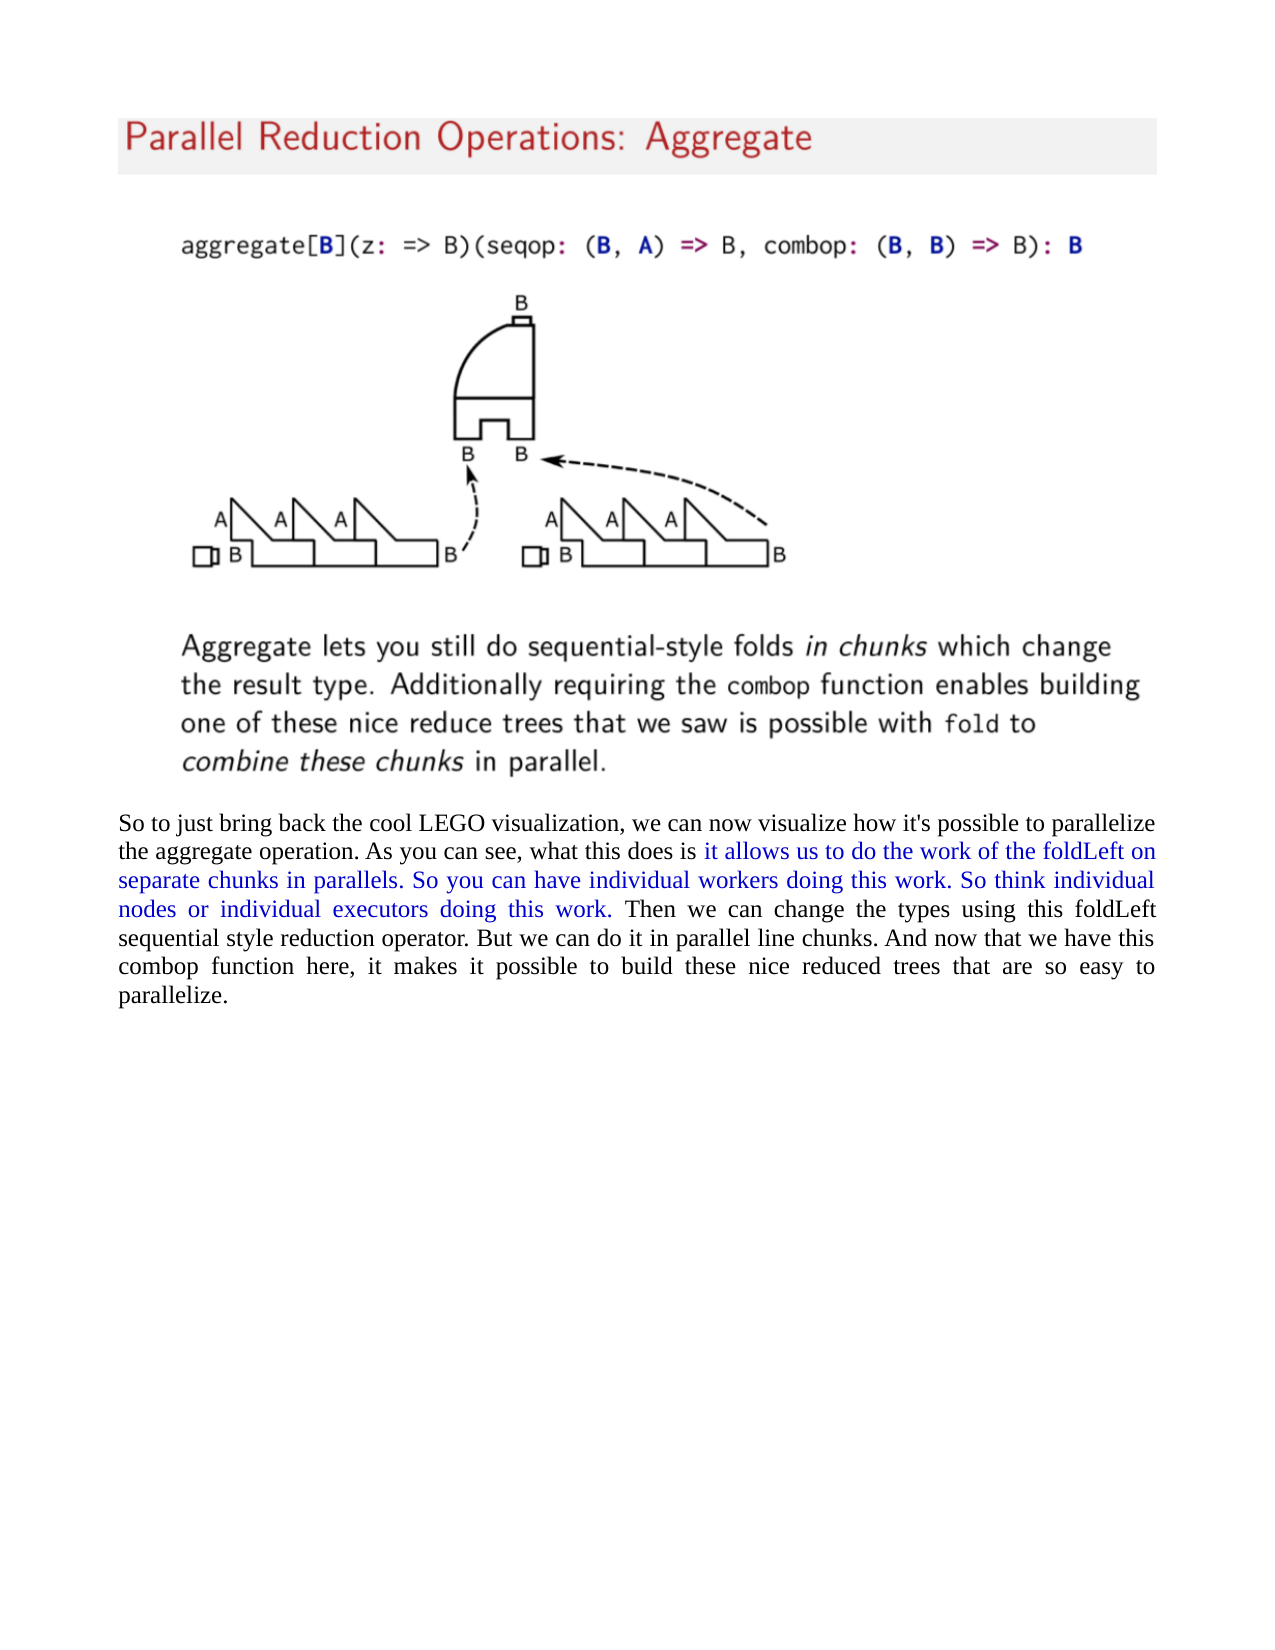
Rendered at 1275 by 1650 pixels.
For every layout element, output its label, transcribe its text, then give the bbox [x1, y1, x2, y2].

picture [118, 118, 1157, 779]
text So to just bring back the cool LEGO visualization, we can now visualize how it's possible to parallelize the aggregate operation. As you can see, what this does is it allows us to do the work of the foldLeft on separate chunks in parallels. So you can have individual workers doing this work. So think individual nodes or individual executors doing this work. Then we can change the types using this foldLeft sequential style reduction operator. But we can do it in parallel line chunks. And now that we have this combop function here, it makes it possible to build these nice reduced trees that are so easy to parallelize. [118, 808, 1157, 1009]
